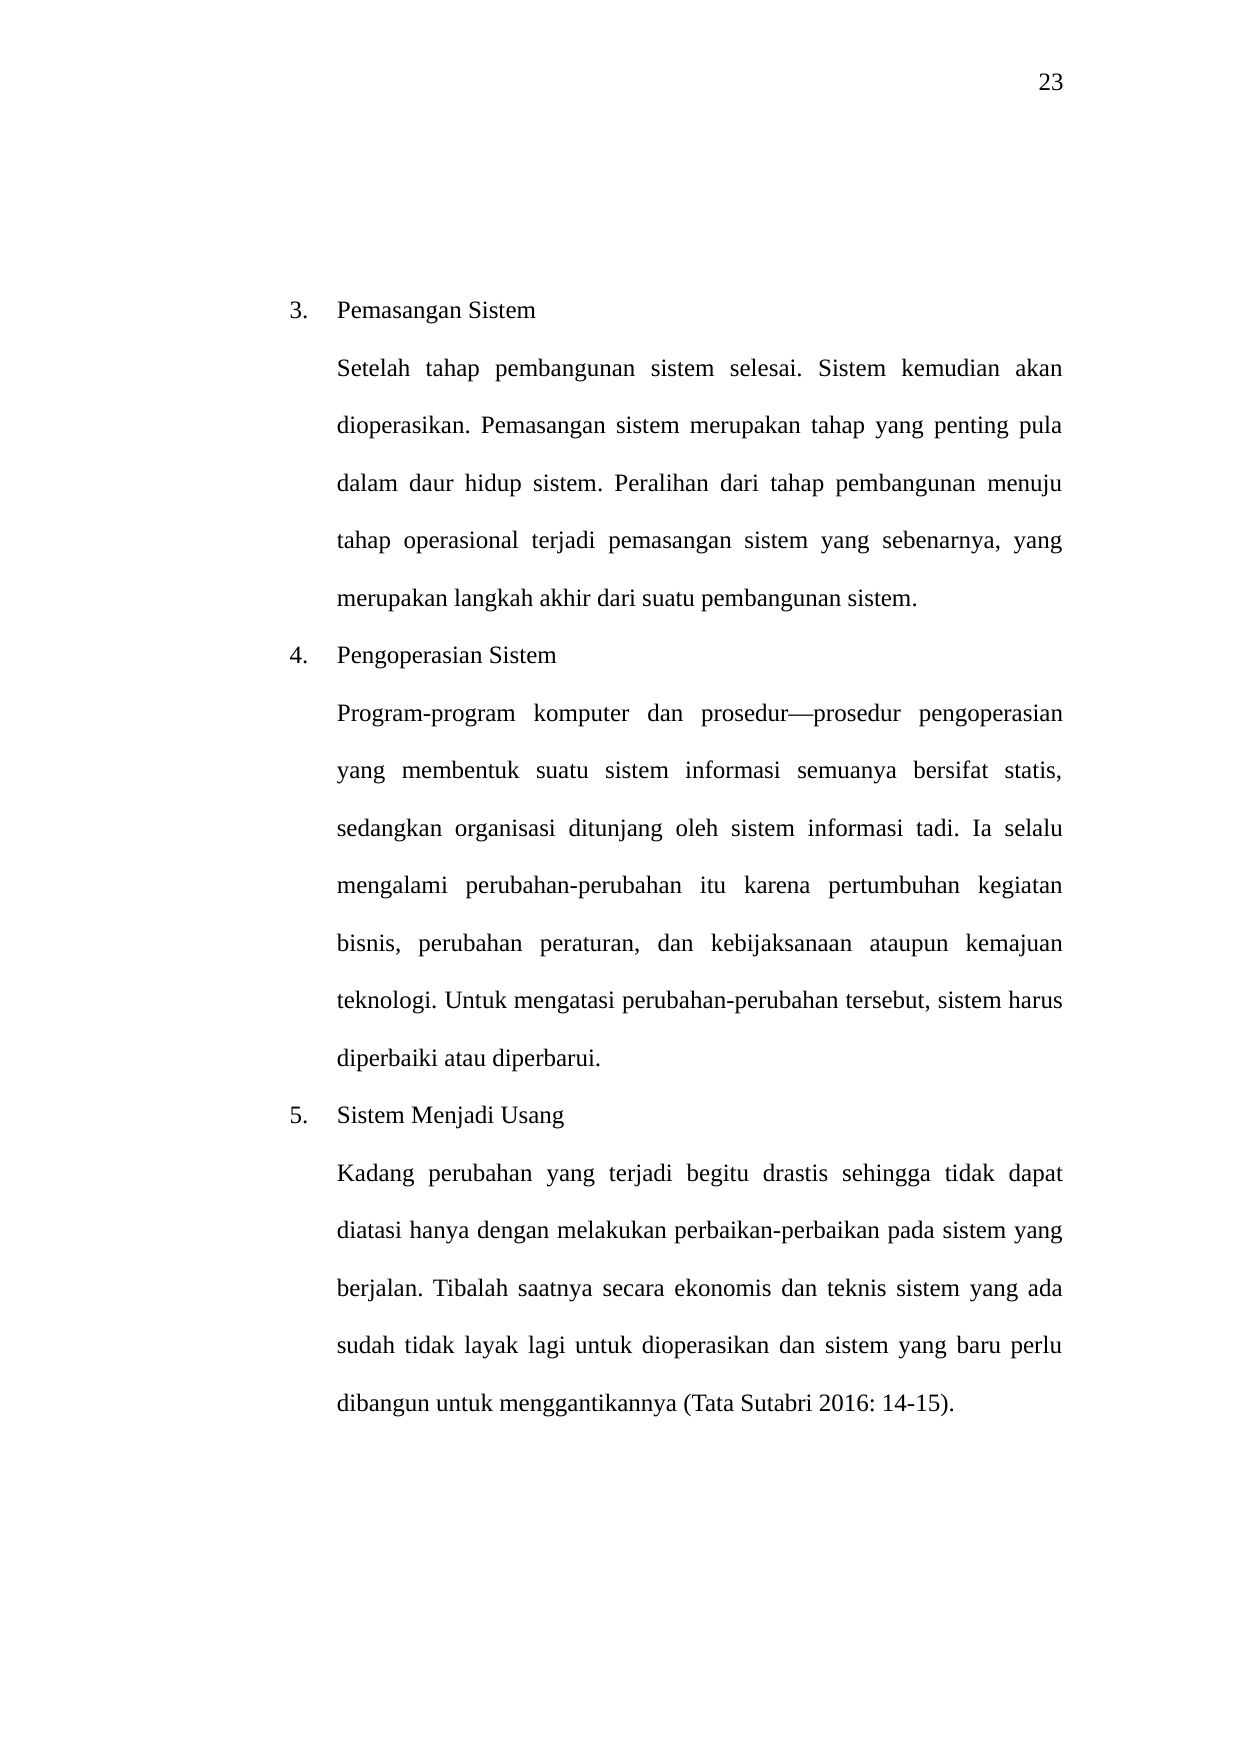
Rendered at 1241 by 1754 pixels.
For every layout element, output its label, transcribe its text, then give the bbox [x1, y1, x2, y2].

list Kadang perubahan yang terjadi begitu drastis sehingga tidak dapat diatasi hanya dengan melakukan perbaikan-perbaikan pada sistem yang berjalan. Tibalah saatnya secara ekonomis dan teknis sistem yang ada sudah tidak layak lagi untuk dioperasikan dan sistem yang baru perlu dibangun untuk menggantikannya (Tata Sutabri 2016: 14-15). [289, 1158, 1063, 1417]
list Setelah tahap pembangunan sistem selesai. Sistem kemudian akan dioperasikan. Pemasangan sistem merupakan tahap yang penting pula dalam daur hidup sistem. Peralihan dari tahap pembangunan menuju tahap operasional terjadi pemasangan sistem yang sebenarnya, yang merupakan langkah akhir dari suatu pembangunan sistem. [289, 353, 1063, 612]
list Program-program komputer dan prosedur—prosedur pengoperasian yang membentuk suatu sistem informasi semuanya bersifat statis, sedangkan organisasi ditunjang oleh sistem informasi tadi. Ia selalu mengalami perubahan-perubahan itu karena pertumbuhan kegiatan bisnis, perubahan peraturan, dan kebijaksanaan ataupun kemajuan teknologi. Untuk mengatasi perubahan-perubahan tersebut, sistem harus diperbaiki atau diperbarui. [289, 698, 1063, 1072]
list Pengoperasian Sistem [289, 640, 1063, 669]
list Pemasangan Sistem [289, 295, 1063, 324]
list Sistem Menjadi Usang [289, 1100, 1063, 1129]
